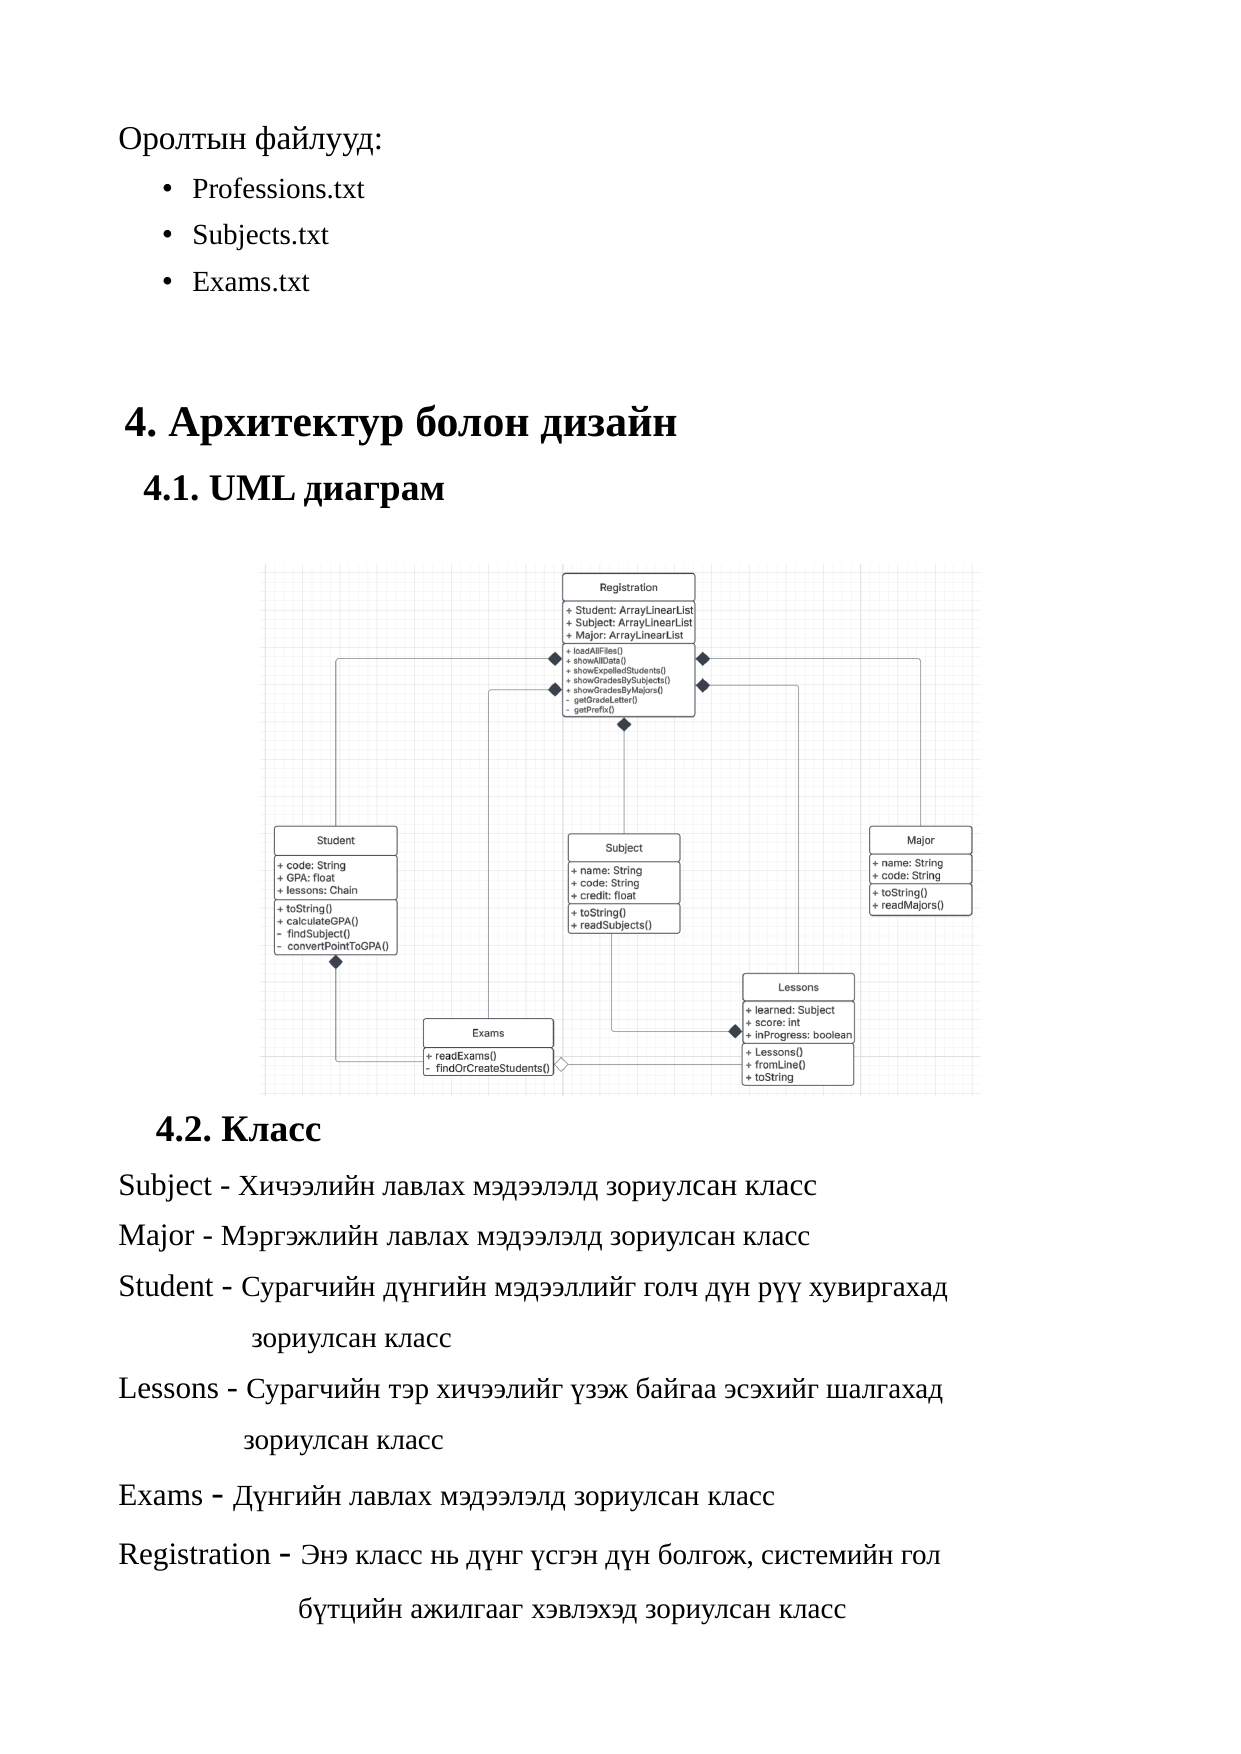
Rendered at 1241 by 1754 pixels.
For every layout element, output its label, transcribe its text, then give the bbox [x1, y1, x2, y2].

list Subjects.txt [162, 217, 1122, 251]
text Subject - Хичээлийн лавлах мэдээлэлд зориулсан класс [118, 1166, 1122, 1202]
text Student - Сурагчийн дүнгийн мэдээллийг голч дүн рүү хувиргахад [118, 1265, 1122, 1304]
list Professions.txt [162, 171, 1122, 204]
text 4.1. UML диаграм [118, 465, 1122, 508]
text зориулсан класс [118, 1318, 1122, 1354]
list Exams.txt [162, 264, 1122, 297]
text бүтцийн ажилгааг хэвлэхэд зориулсан класс [118, 1589, 1122, 1625]
picture [259, 564, 981, 1096]
text 4.2. Класс [118, 1107, 1122, 1150]
text Exams - Дүнгийн лавлах мэдээлэлд зориулсан класс [118, 1470, 1122, 1513]
text 4. Архитектур болон дизайн [118, 396, 1122, 446]
text Оролтын файлууд: [118, 118, 1122, 156]
text Lessons - Сурагчийн тэр хичээлийг үзэж байгаа эсэхийг шалгахад [118, 1368, 1122, 1406]
text Major - Мэргэжлийн лавлах мэдээлэлд зориулсан класс [118, 1216, 1122, 1252]
text зориулсан класс [118, 1421, 1122, 1456]
text Registration - Энэ класс нь дүнг үсгэн дүн болгож, системийн гол [118, 1529, 1122, 1573]
